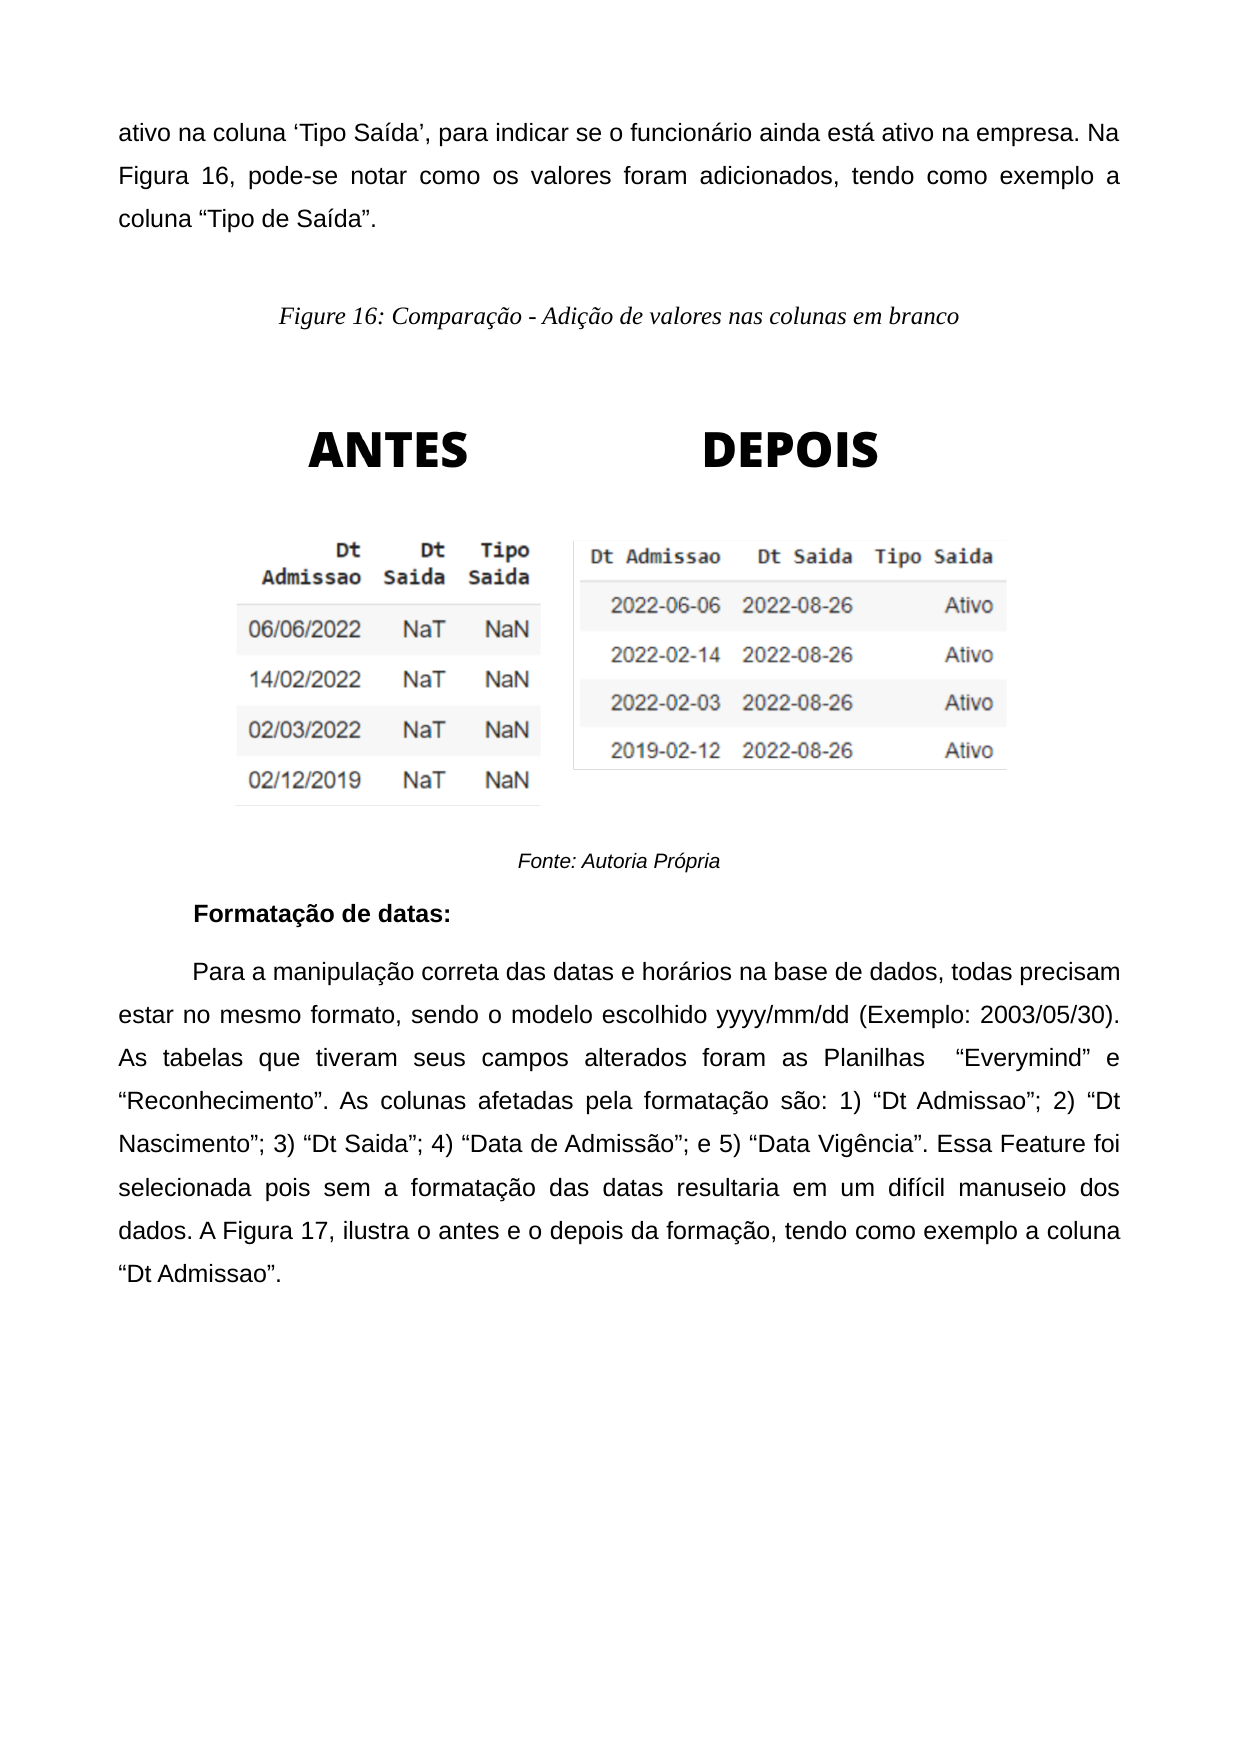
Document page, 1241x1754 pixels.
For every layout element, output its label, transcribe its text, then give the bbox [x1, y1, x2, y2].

text ativo na coluna ‘Tipo Saída’, para indicar se o funcionário ainda está ativo na empresa. Na Figura 16, pode-se notar como os valores foram adicionados, tendo como exemplo a coluna “Tipo de Saída”. [118, 118, 1122, 233]
text Fonte: Autoria Própria [118, 824, 1122, 873]
list Formatação de datas: [156, 899, 1122, 928]
text [118, 289, 1122, 301]
text Figure 16: Comparação - Adição de valores nas colunas em branco [118, 301, 1122, 330]
picture [118, 330, 1123, 824]
text Para a manipulação correta das datas e horários na base de dados, todas precisam estar no mesmo formato, sendo o modelo escolhido yyyy/mm/dd (Exemplo: 2003/05/30). As tabelas que tiveram seus campos alterados foram as Planilhas “Everymind” e “Reconhecimento”. As colunas afetadas pela formatação são: 1) “Dt Admissao”; 2) “Dt Nascimento”; 3) “Dt Saida”; 4) “Data de Admissão”; e 5) “Data Vigência”. Essa Feature foi selecionada pois sem a formatação das datas resultaria em um difícil manuseio dos dados. A Figura 17, ilustra o antes e o depois da formação, tendo como exemplo a coluna “Dt Admissao”. [118, 957, 1122, 1287]
